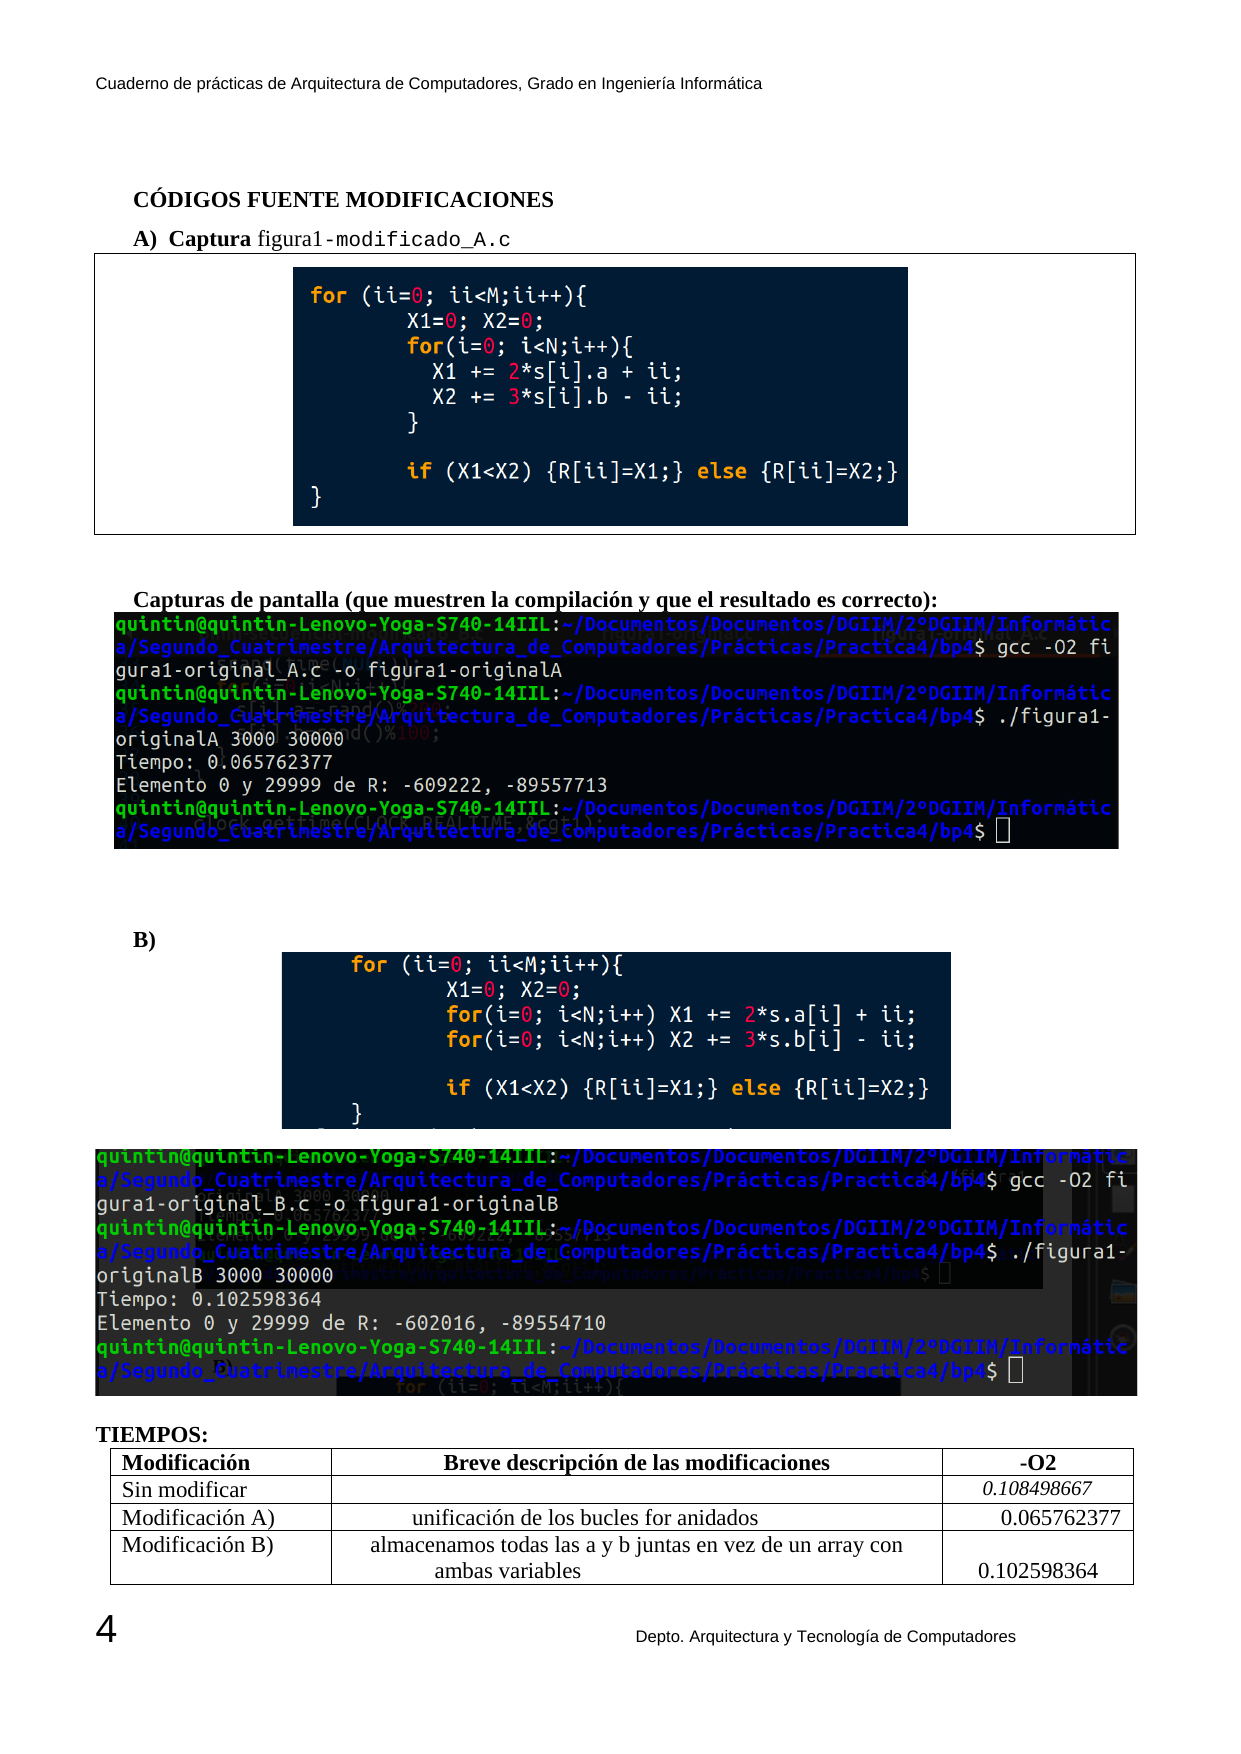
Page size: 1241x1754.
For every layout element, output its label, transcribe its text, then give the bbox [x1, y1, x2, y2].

picture [114, 612, 1119, 849]
table_header Breve descripción de las modificaciones [332, 1449, 942, 1475]
picture [95, 1149, 1138, 1396]
table_cell Sin modificar [111, 1476, 331, 1503]
table_cell [332, 1476, 942, 1503]
picture [293, 267, 908, 526]
table_cell 0.108498667 [943, 1476, 1133, 1503]
list B) [133, 926, 1137, 953]
picture [281, 952, 951, 1129]
table_header [95, 254, 1135, 534]
table_cell unificación de los bucles for anidados [332, 1504, 942, 1530]
table_cell Modificación A) [111, 1504, 331, 1530]
list CÓDIGOS FUENTE MODIFICACIONES [133, 187, 1137, 213]
table_cell 0.065762377 [943, 1504, 1133, 1530]
table_header -O2 [943, 1449, 1133, 1475]
list A) Captura figura1-modificado_A.c [133, 225, 1137, 253]
table_cell 0.102598364 [943, 1531, 1133, 1584]
text TIEMPOS: [95, 1422, 1137, 1448]
table_cell Modificación B) [111, 1531, 331, 1584]
table_header Modificación [111, 1449, 331, 1475]
list Capturas de pantalla (que muestren la compilación y que el resultado es correcto): [133, 586, 1137, 613]
table_cell almacenamos todas las a y b juntas en vez de un array con ambas variables [332, 1531, 942, 1584]
